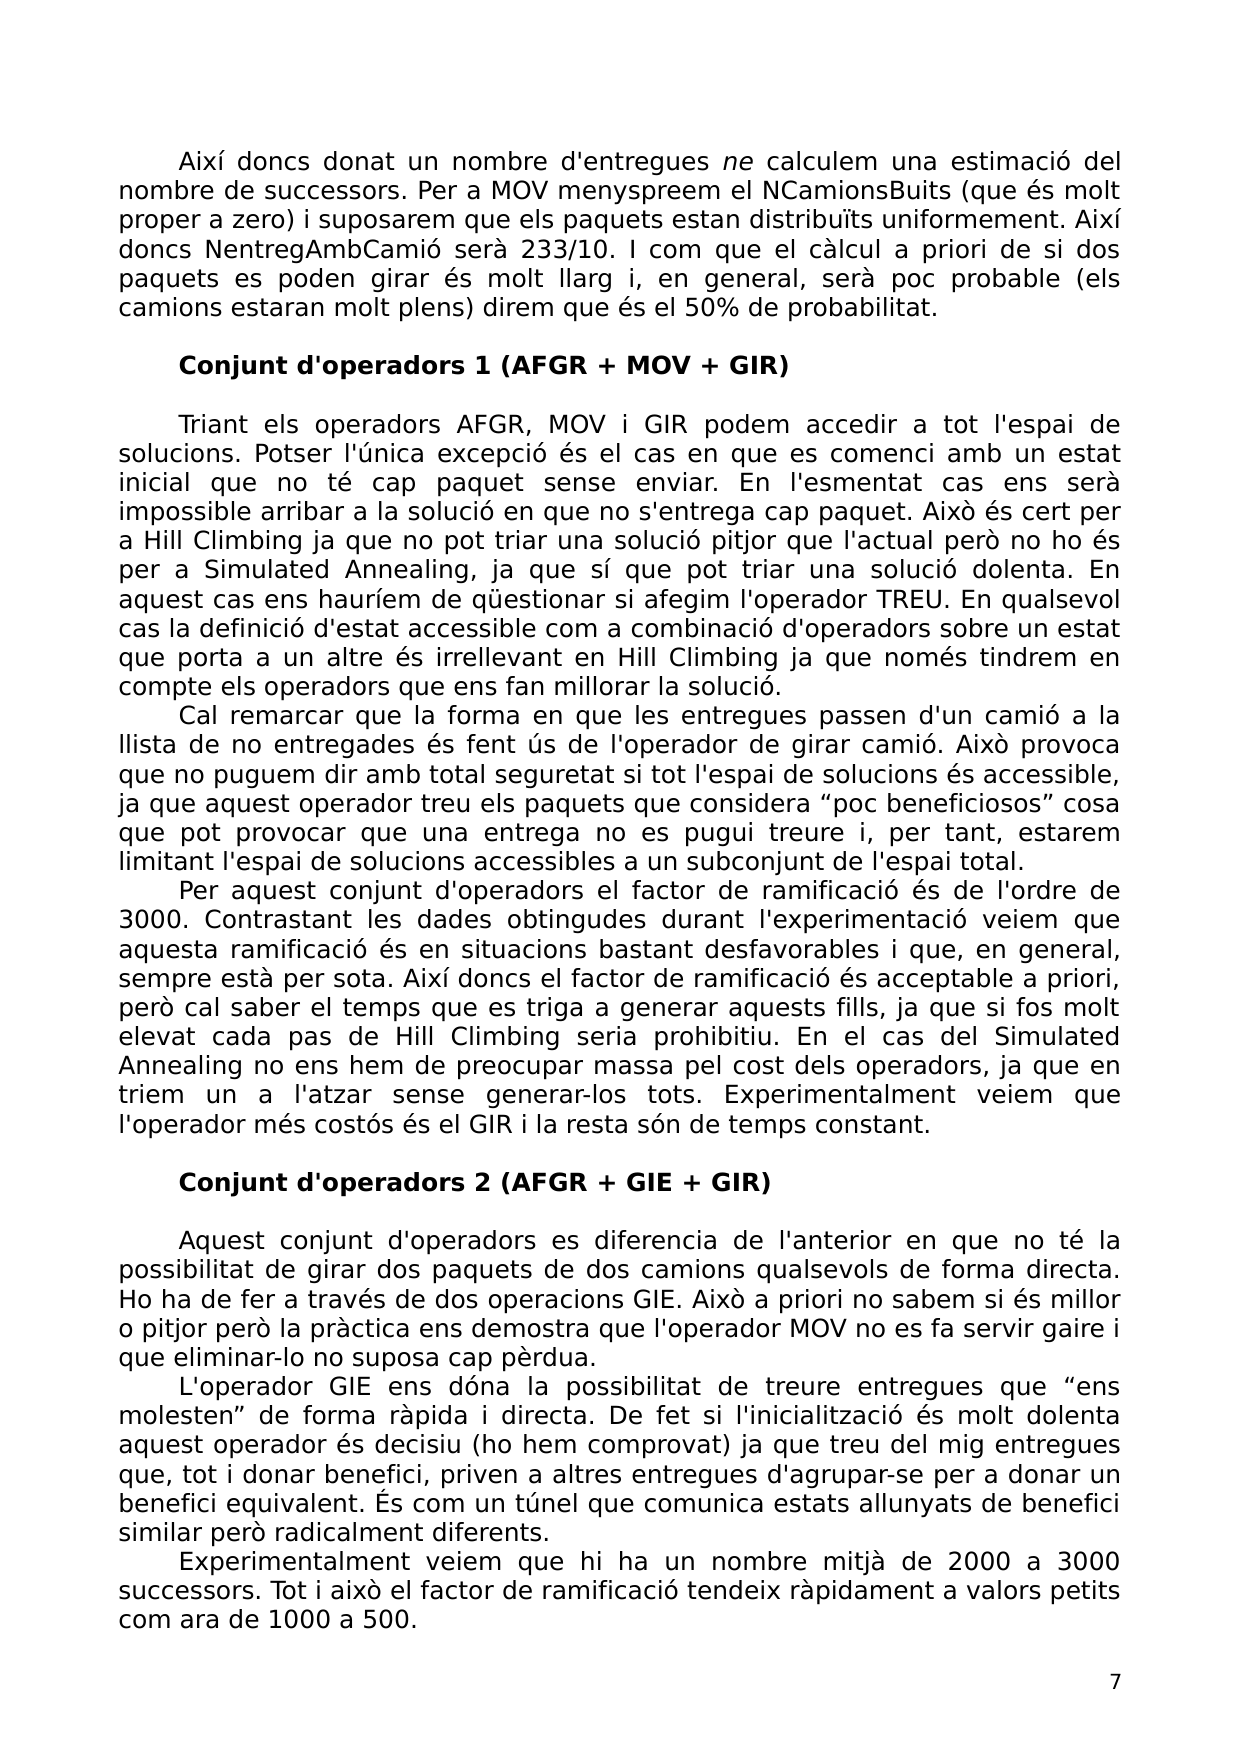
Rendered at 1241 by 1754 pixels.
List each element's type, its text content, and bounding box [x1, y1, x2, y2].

text Cal remarcar que la forma en que les entregues passen d'un camió a la llista de no entregades és fent ús de l'operador de girar camió. Això provoca que no puguem dir amb total seguretat si tot l'espai de solucions és accessible, ja que aquest operador treu els paquets que considera “poc beneficiosos” cosa que pot provocar que una entrega no es pugui treure i, per tant, estarem limitant l'espai de solucions accessibles a un subconjunt de l'espai total. [118, 701, 1122, 876]
text L'operador GIE ens dóna la possibilitat de treure entregues que “ens molesten” de forma ràpida i directa. De fet si l'inicialització és molt dolenta aquest operador és decisiu (ho hem comprovat) ja que treu del mig entregues que, tot i donar benefici, priven a altres entregues d'agrupar-se per a donar un benefici equivalent. És com un túnel que comunica estats allunyats de benefici similar però radicalment diferents. [118, 1372, 1122, 1547]
text Per aquest conjunt d'operadors el factor de ramificació és de l'ordre de 3000. Contrastant les dades obtingudes durant l'experimentació veiem que aquesta ramificació és en situacions bastant desfavorables i que, en general, sempre està per sota. Així doncs el factor de ramificació és acceptable a priori, però cal saber el temps que es triga a generar aquests fills, ja que si fos molt elevat cada pas de Hill Climbing seria prohibitiu. En el cas del Simulated Annealing no ens hem de preocupar massa pel cost dels operadors, ja que en triem un a l'atzar sense generar-los tots. Experimentalment veiem que l'operador més costós és el GIR i la resta són de temps constant. [118, 876, 1122, 1139]
text Experimentalment veiem que hi ha un nombre mitjà de 2000 a 3000 successors. Tot i això el factor de ramificació tendeix ràpidament a valors petits com ara de 1000 a 500. [118, 1547, 1122, 1635]
text Conjunt d'operadors 1 (AFGR + MOV + GIR) [118, 351, 1122, 381]
text Triant els operadors AFGR, MOV i GIR podem accedir a tot l'espai de solucions. Potser l'única excepció és el cas en que es comenci amb un estat inicial que no té cap paquet sense enviar. En l'esmentat cas ens serà impossible arribar a la solució en que no s'entrega cap paquet. Això és cert per a Hill Climbing ja que no pot triar una solució pitjor que l'actual però no ho és per a Simulated Annealing, ja que sí que pot triar una solució dolenta. En aquest cas ens hauríem de qüestionar si afegim l'operador TREU. En qualsevol cas la definició d'estat accessible com a combinació d'operadors sobre un estat que porta a un altre és irrellevant en Hill Climbing ja que només tindrem en compte els operadors que ens fan millorar la solució. [118, 410, 1122, 701]
text Aquest conjunt d'operadors es diferencia de l'anterior en que no té la possibilitat de girar dos paquets de dos camions qualsevols de forma directa. Ho ha de fer a través de dos operacions GIE. Això a priori no sabem si és millor o pitjor però la pràctica ens demostra que l'operador MOV no es fa servir gaire i que eliminar-lo no suposa cap pèrdua. [118, 1226, 1122, 1372]
text Conjunt d'operadors 2 (AFGR + GIE + GIR) [118, 1168, 1122, 1197]
text Així doncs donat un nombre d'entregues ne calculem una estimació del nombre de successors. Per a MOV menyspreem el NCamionsBuits (que és molt proper a zero) i suposarem que els paquets estan distribuïts uniformement. Així doncs NentregAmbCamió serà 233/10. I com que el càlcul a priori de si dos paquets es poden girar és molt llarg i, en general, serà poc probable (els camions estaran molt plens) direm que és el 50% de probabilitat. [118, 147, 1122, 322]
